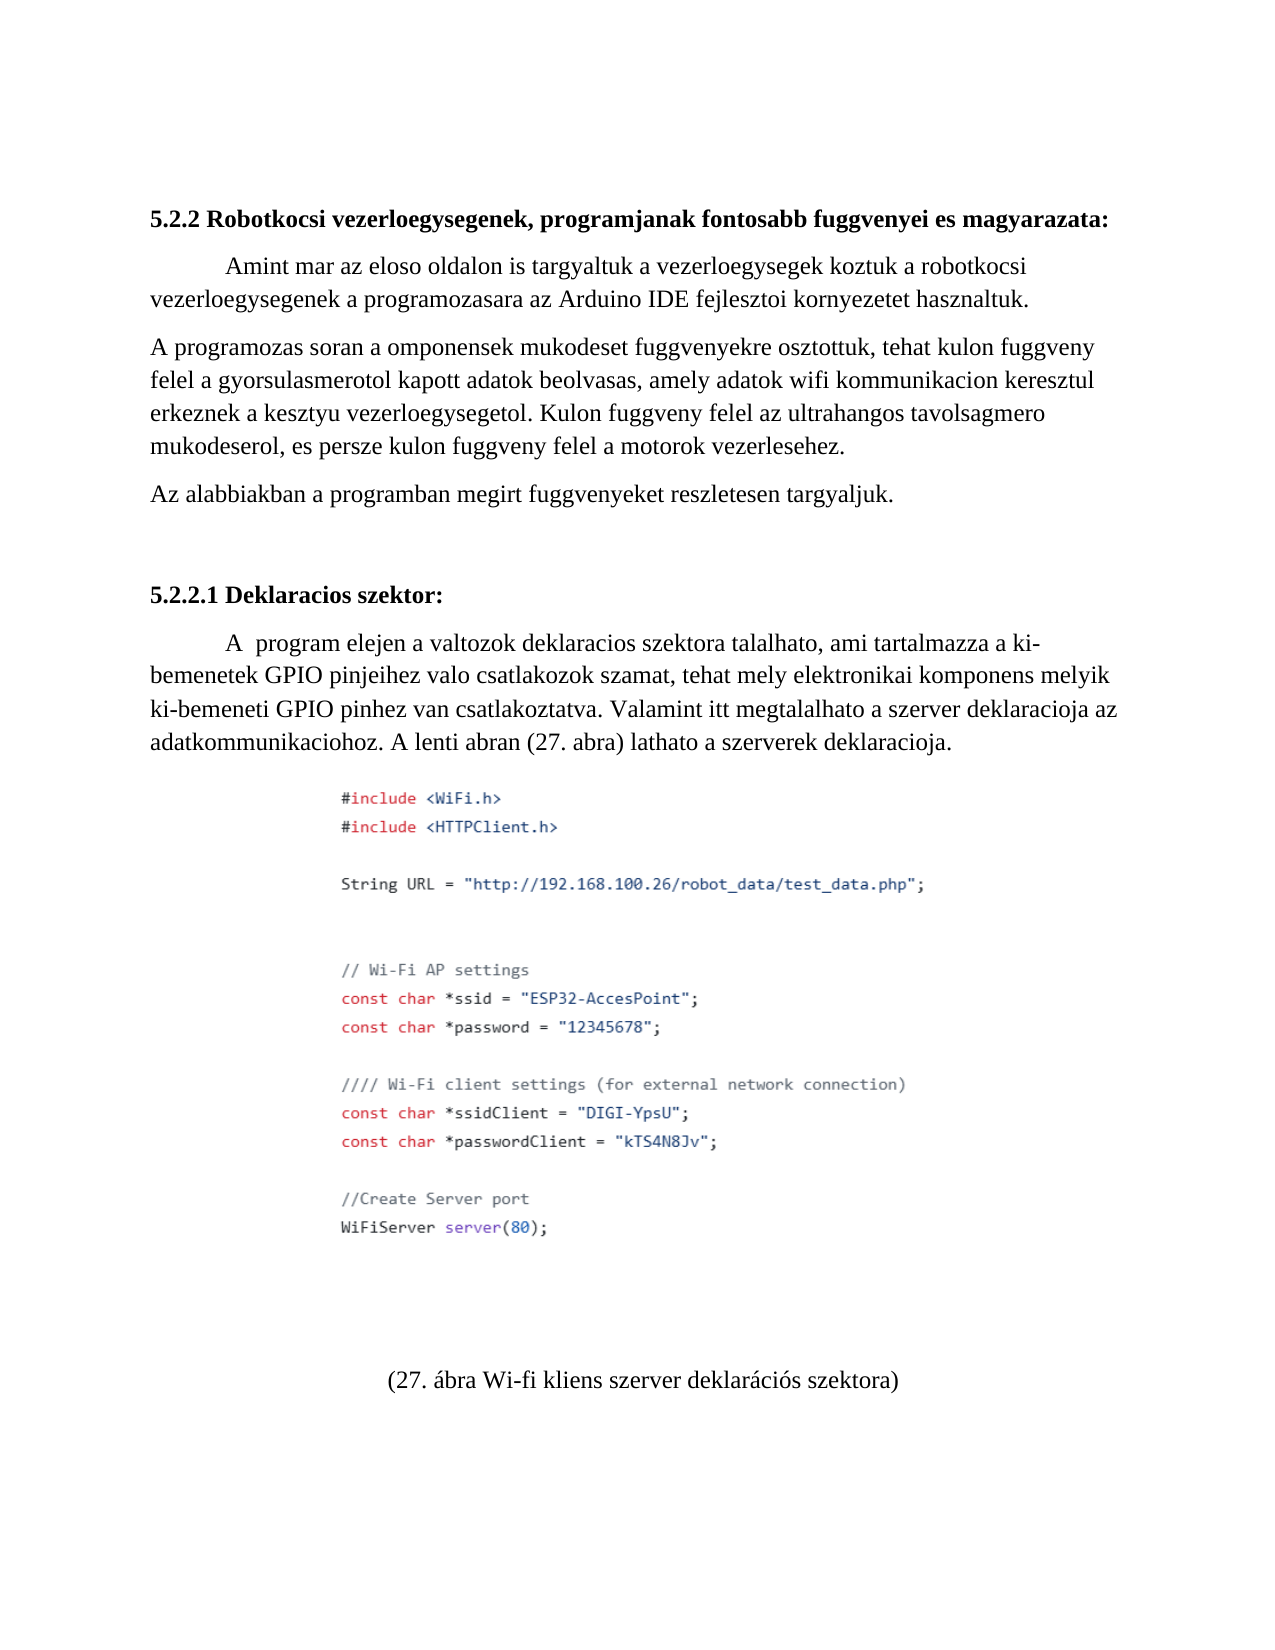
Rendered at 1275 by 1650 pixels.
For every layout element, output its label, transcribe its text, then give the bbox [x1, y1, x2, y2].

text A programozas soran a omponensek mukodeset fuggvenyekre osztottuk, tehat kulon fuggveny felel a gyorsulasmerotol kapott adatok beolvasas, amely adatok wifi kommunikacion keresztul erkeznek a kesztyu vezerloegysegetol. Kulon fuggveny felel az ultrahangos tavolsagmero mukodeserol, es persze kulon fuggveny felel a motorok vezerlesehez. [150, 332, 1125, 460]
text 5.2.2.1 Deklaracios szektor: [150, 580, 1125, 609]
text Az alabbiakban a programban megirt fuggvenyeket reszletesen targyaljuk. [150, 479, 1125, 507]
text A program elejen a valtozok deklaracios szektora talalhato, ami tartalmazza a ki-bemenetek GPIO pinjeihez valo csatlakozok szamat, tehat mely elektronikai komponens melyik ki-bemeneti GPIO pinhez van csatlakoztatva. Valamint itt megtalalhato a szerver deklaracioja az adatkommunikaciohoz. A lenti abran (27. abra) lathato a szerverek deklaracioja. [150, 628, 1125, 755]
text (27. ábra Wi-fi kliens szerver deklarációs szektora) [150, 1365, 1125, 1393]
text 5.2.2 Robotkocsi vezerloegysegenek, programjanak fontosabb fuggvenyei es magyarazata: [150, 204, 1125, 232]
text Amint mar az eloso oldalon is targyaltuk a vezerloegysegek koztuk a robotkocsi vezerloegysegenek a programozasara az Arduino IDE fejlesztoi kornyezetet hasznaltuk. [150, 251, 1125, 313]
picture [318, 774, 957, 1266]
